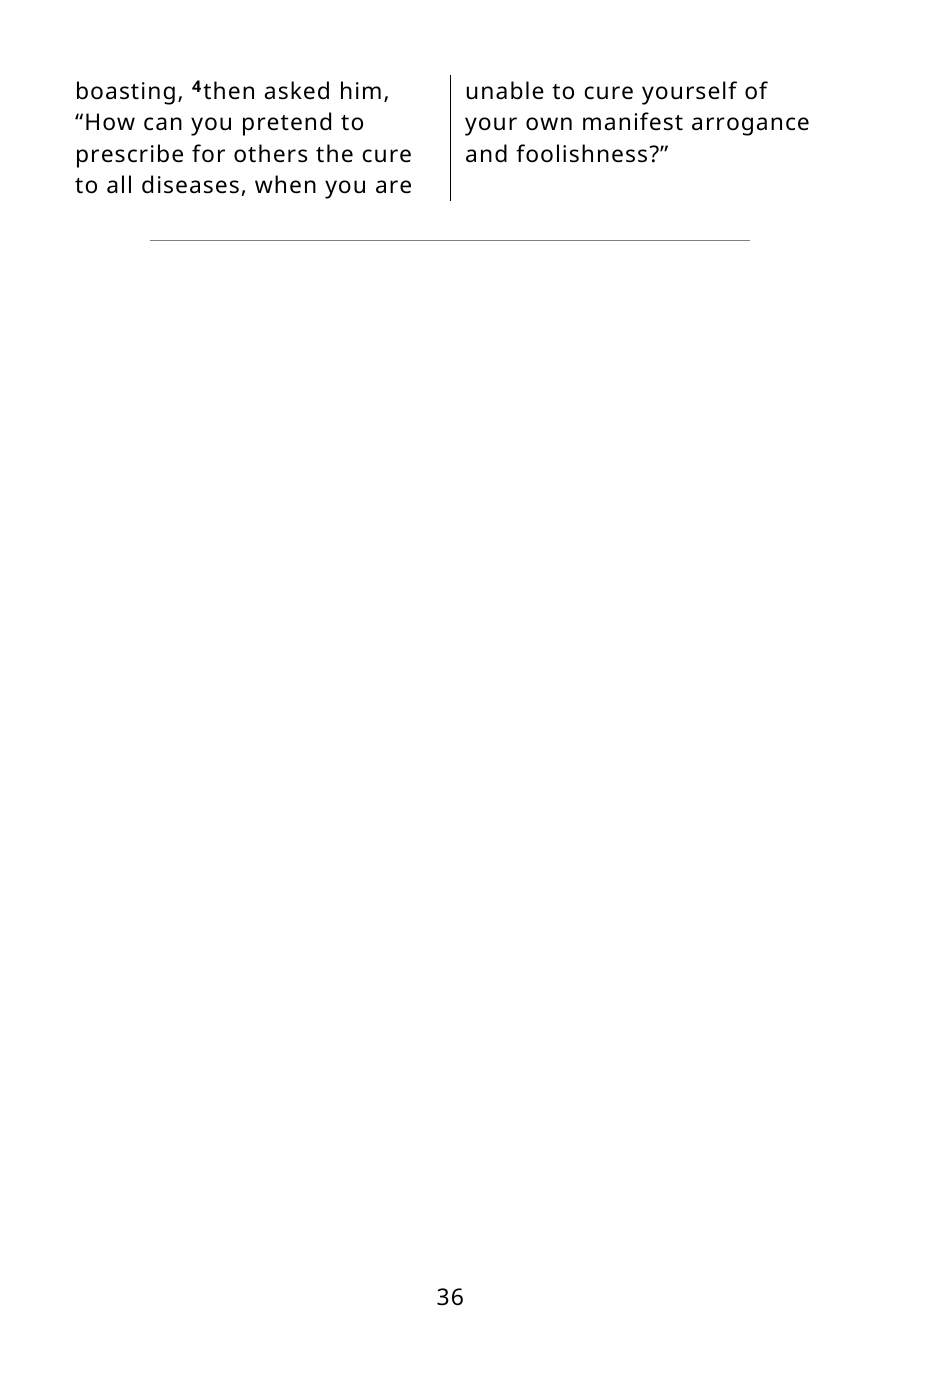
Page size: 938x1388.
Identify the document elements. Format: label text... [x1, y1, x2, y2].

text unable to cure yourself of your own manifest arrogance and foolishness?” [465, 75, 825, 169]
text boasting, 4then asked him, “How can you pretend to prescribe for others the cure to all diseases, when you are [75, 75, 435, 200]
